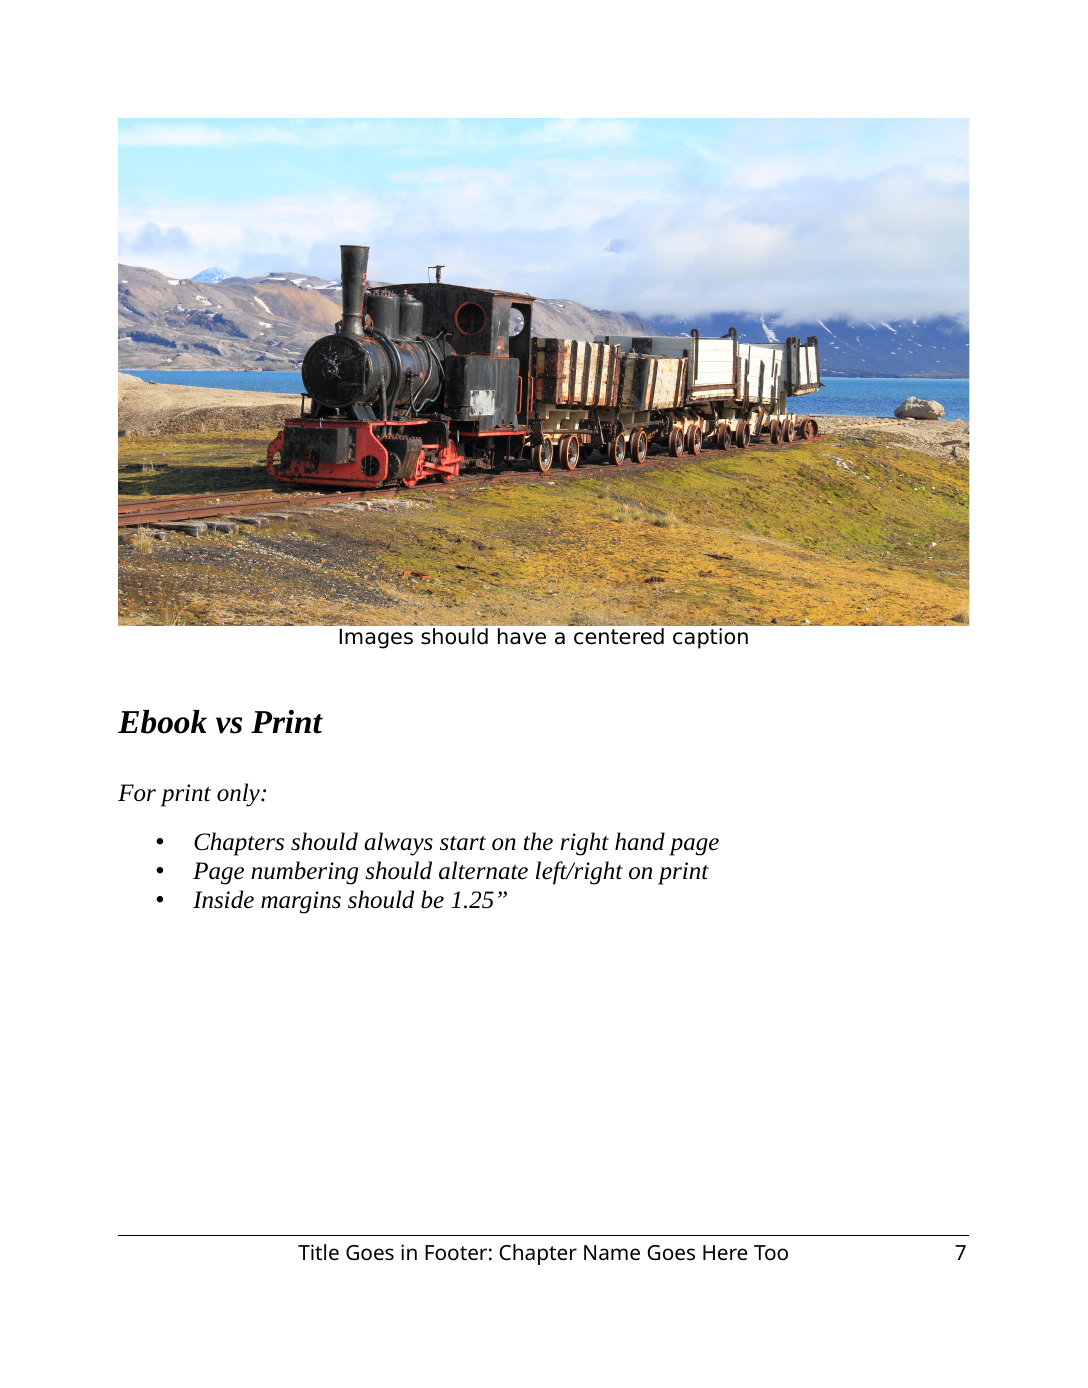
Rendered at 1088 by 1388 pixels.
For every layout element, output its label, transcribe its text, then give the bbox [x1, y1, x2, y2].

picture [118, 118, 970, 626]
text For print only: [118, 778, 969, 807]
list Page numbering should alternate left/right on print [156, 856, 969, 885]
list Inside margins should be 1.25” [156, 885, 969, 914]
list Chapters should always start on the right hand page [156, 827, 969, 856]
text Images should have a centered caption [118, 626, 969, 649]
subtitle Ebook vs Print [118, 702, 969, 740]
